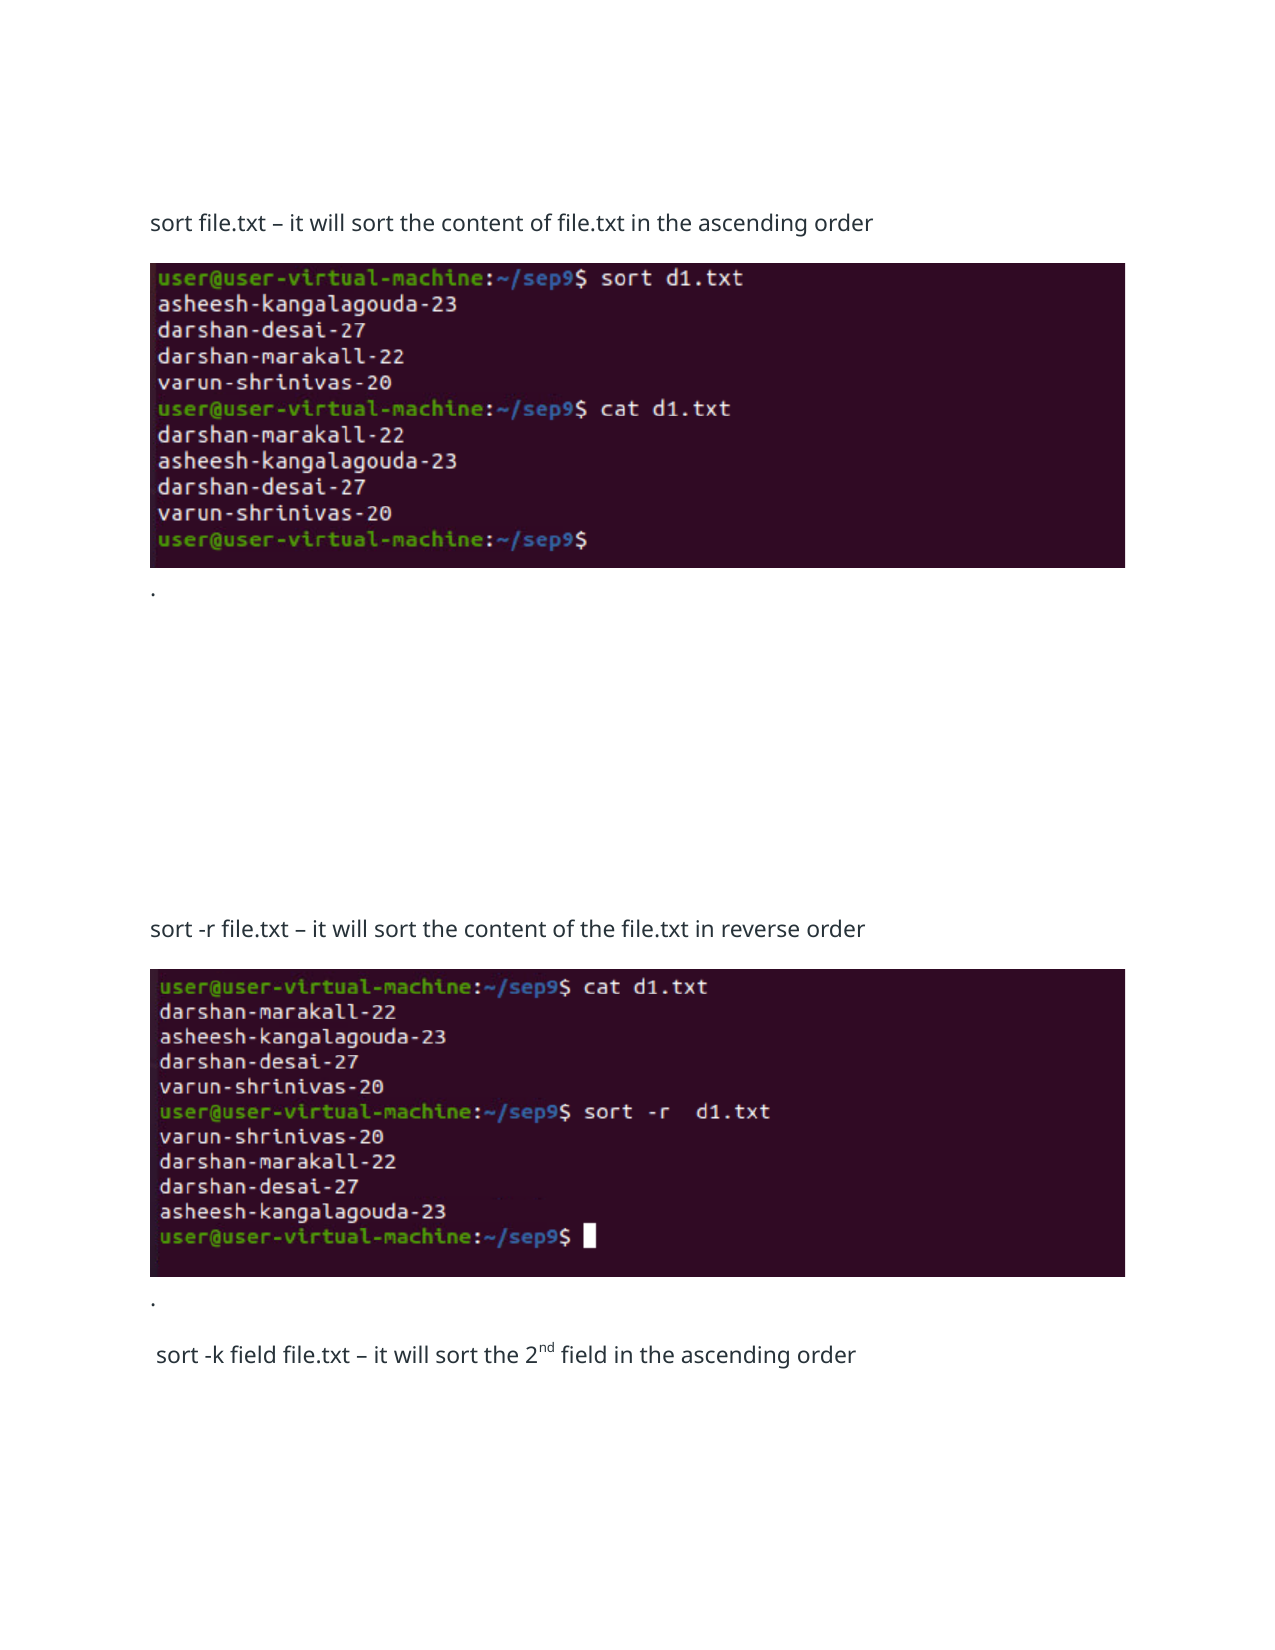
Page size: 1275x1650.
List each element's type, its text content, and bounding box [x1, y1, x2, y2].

picture [150, 969, 1125, 1277]
text . [150, 568, 1125, 603]
text . [150, 1277, 1125, 1313]
text sort file.txt – it will sort the content of file.txt in the ascending order [150, 207, 1125, 238]
picture [150, 263, 1125, 568]
text sort -k field file.txt – it will sort the 2nd field in the ascending order [150, 1338, 1125, 1370]
text sort -r file.txt – it will sort the content of the file.txt in reverse order [150, 913, 1125, 944]
